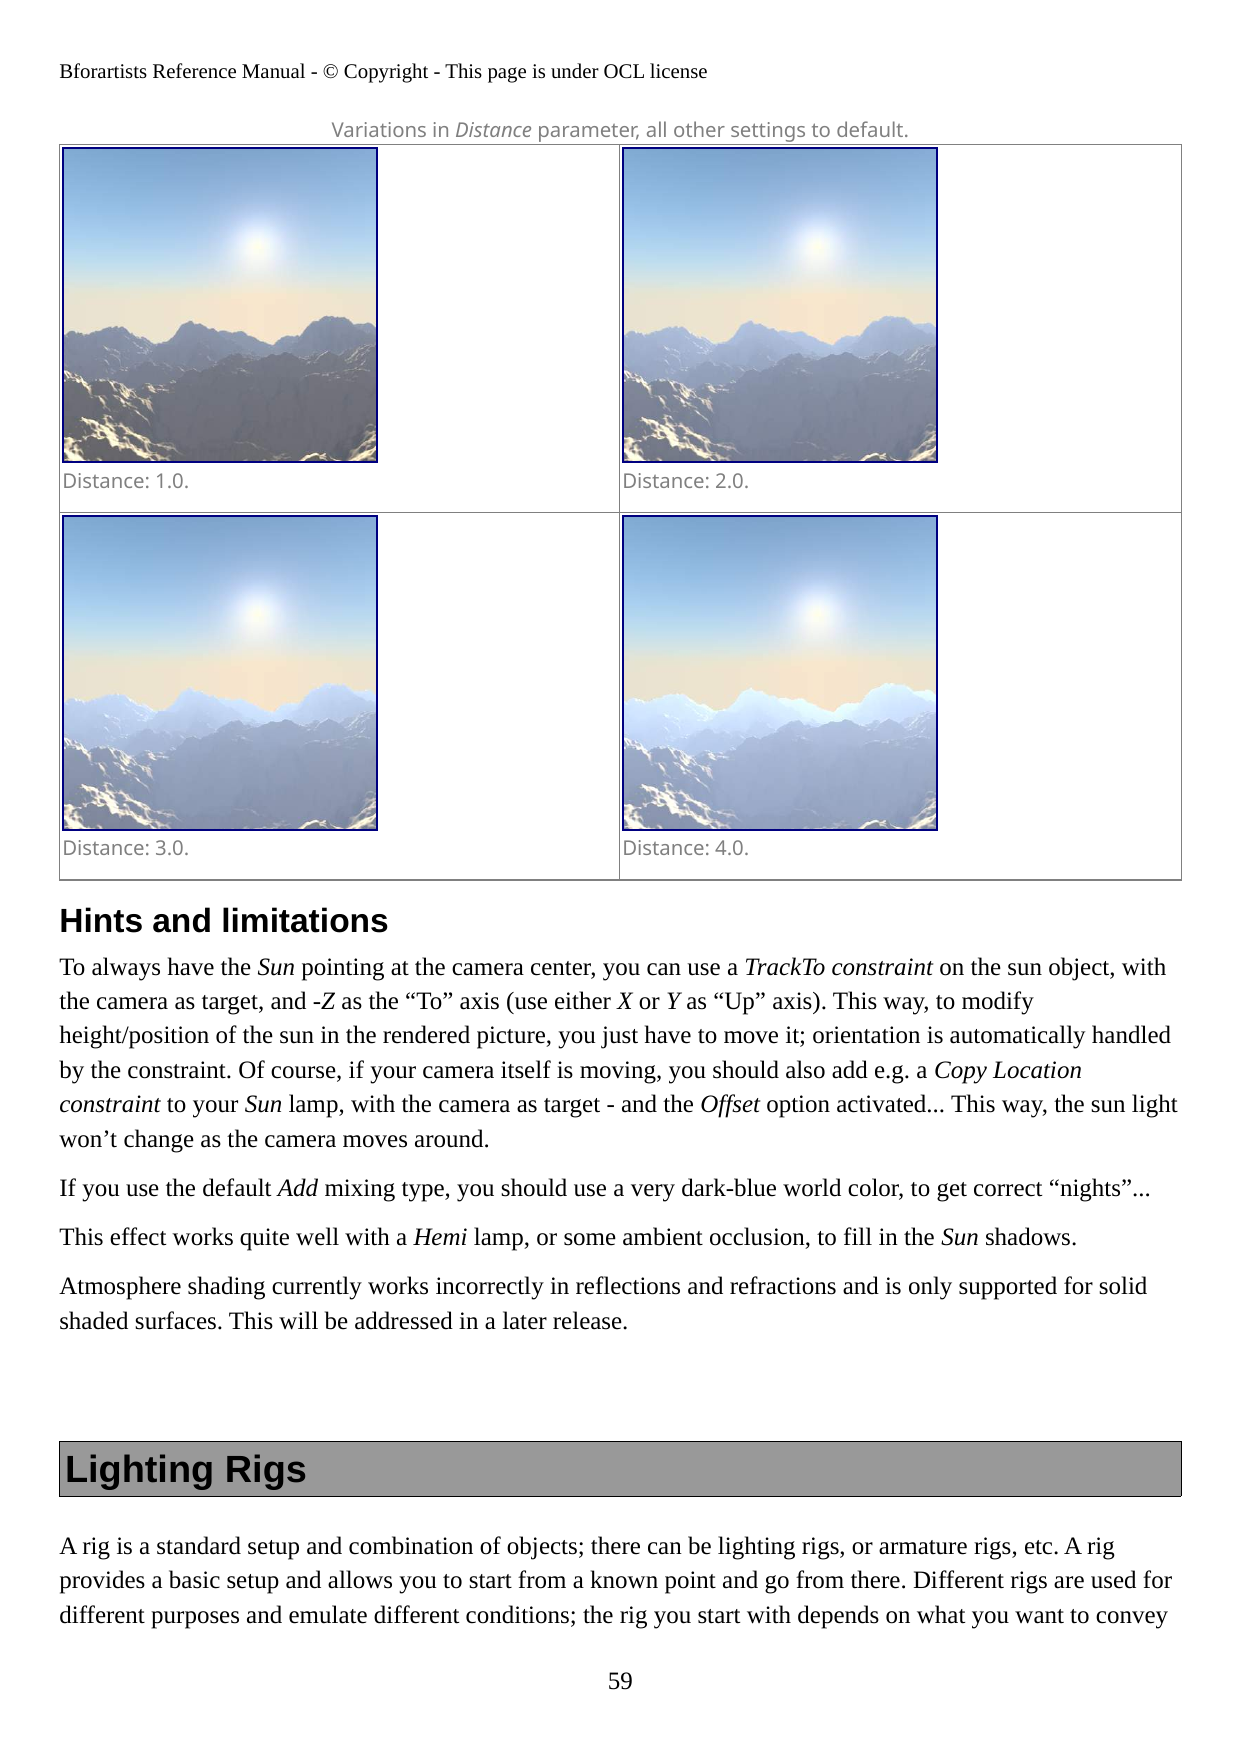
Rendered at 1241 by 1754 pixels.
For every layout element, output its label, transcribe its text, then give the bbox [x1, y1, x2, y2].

text Atmosphere shading currently works incorrectly in reflections and refractions and is only supported for solid shaded surfaces. This will be addressed in a later release. [59, 1271, 1181, 1334]
picture [624, 517, 936, 829]
picture [624, 149, 936, 461]
subtitle Hints and limitations [59, 901, 1181, 939]
table_header Distance: 2.0. [620, 145, 1181, 512]
text A rig is a standard setup and combination of objects; there can be lighting rigs, or armature rigs, etc. A rig provides a basic setup and allows you to start from a known point and go from there. Different rigs are used for different purposes and emulate different conditions; the rig you start with depends on what you want to convey [59, 1497, 1181, 1628]
text If you use the default Add mixing type, you should use a very dark-blue world color, to get correct “nights”... [59, 1173, 1181, 1202]
table_header Distance: 1.0. [60, 145, 619, 512]
table_cell Distance: 4.0. [620, 513, 1181, 879]
text Variations in Distance parameter, all other settings to default. [59, 113, 1181, 144]
picture [64, 517, 376, 829]
picture [64, 149, 376, 461]
table_cell Distance: 3.0. [60, 513, 619, 879]
text This effect works quite well with a Hemi lamp, or some ambient occlusion, to fill in the Sun shadows. [59, 1222, 1181, 1251]
table_header Lighting Rigs [60, 1442, 1181, 1496]
text To always have the Sun pointing at the camera center, you can use a TrackTo constraint on the sun object, with the camera as target, and -Z as the “To” axis (use either X or Y as “Up” axis). This way, to modify height/position of the sun in the rendered picture, you just have to move it; orientation is automatically handled by the constraint. Of course, if your camera itself is moving, you should also add e.g. a Copy Location constraint to your Sun lamp, with the camera as target - and the Offset option activated... This way, the sun light won’t change as the camera moves around. [59, 952, 1181, 1153]
